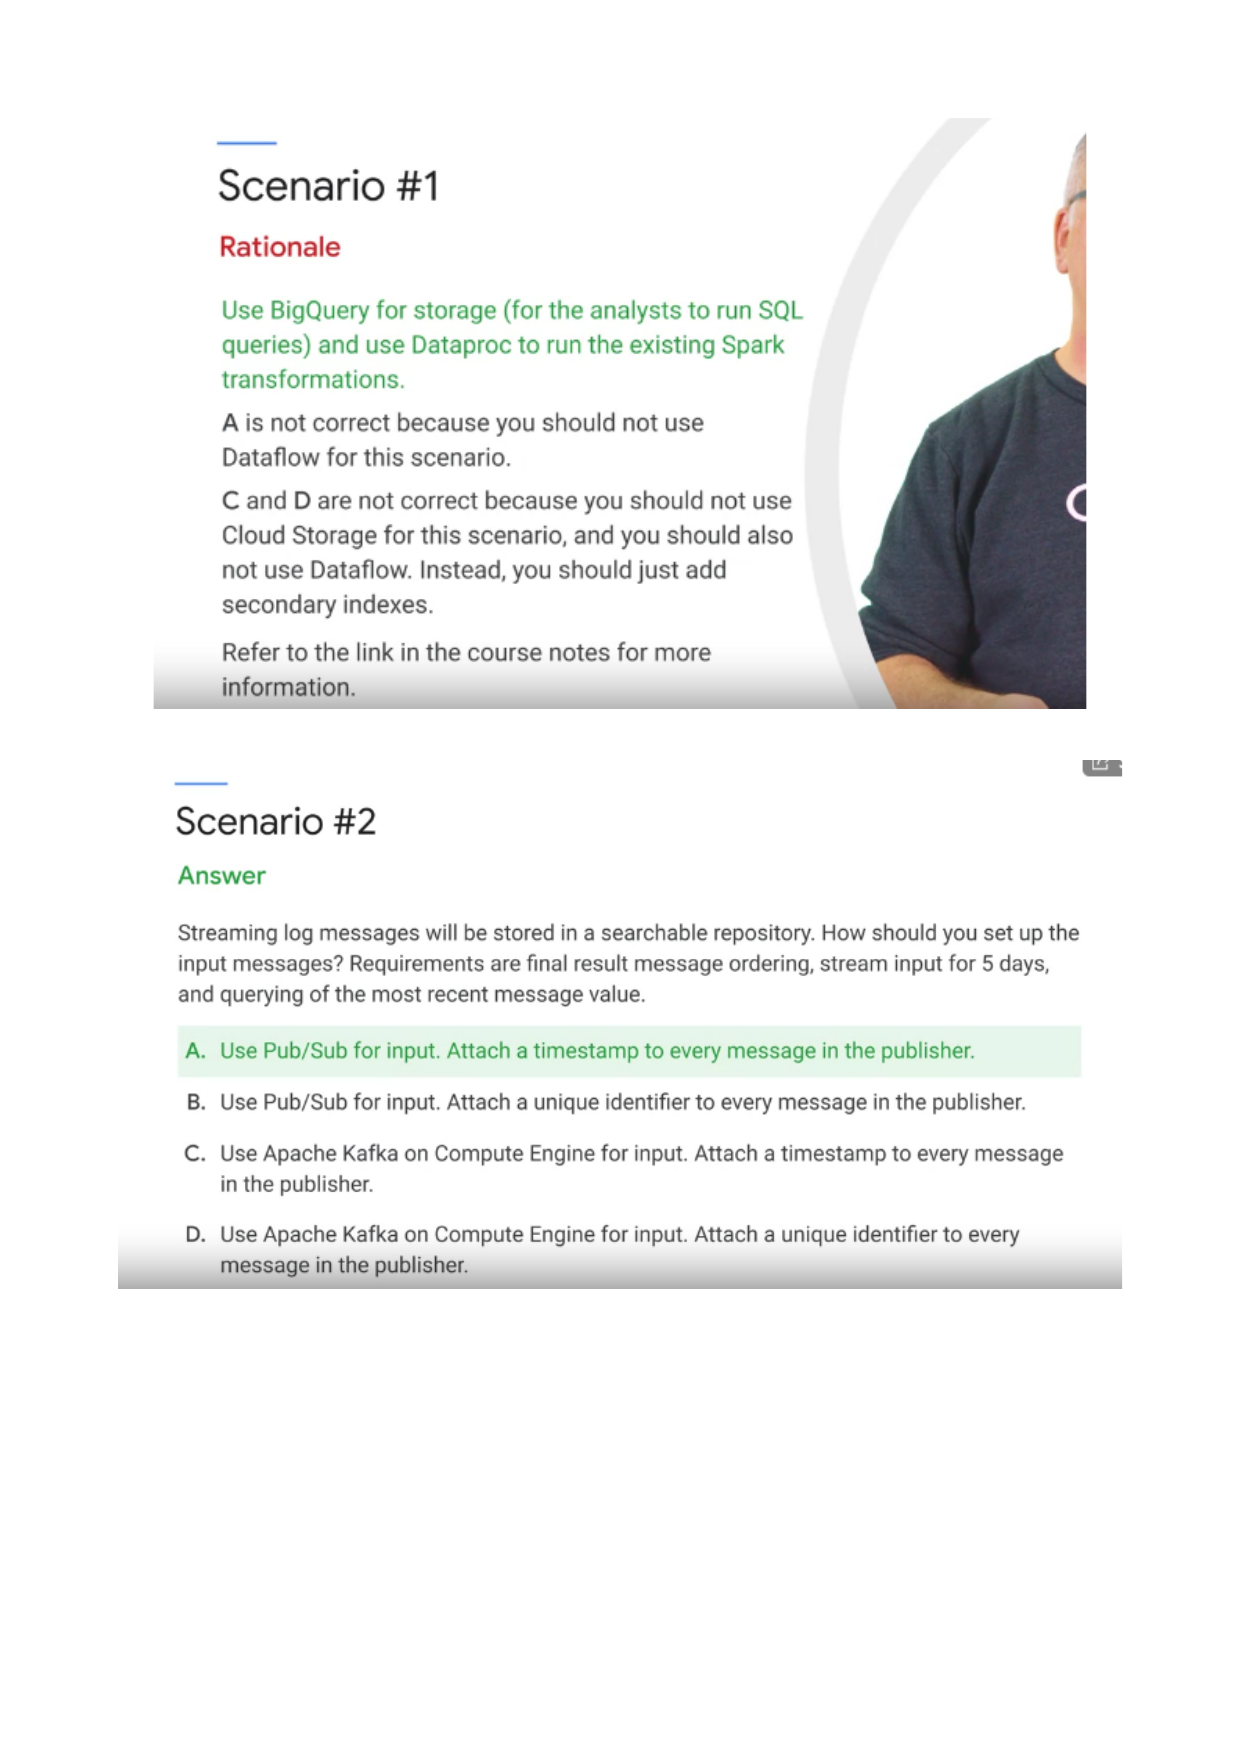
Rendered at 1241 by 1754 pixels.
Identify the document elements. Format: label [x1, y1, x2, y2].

picture [118, 760, 1123, 1289]
picture [153, 118, 1087, 709]
